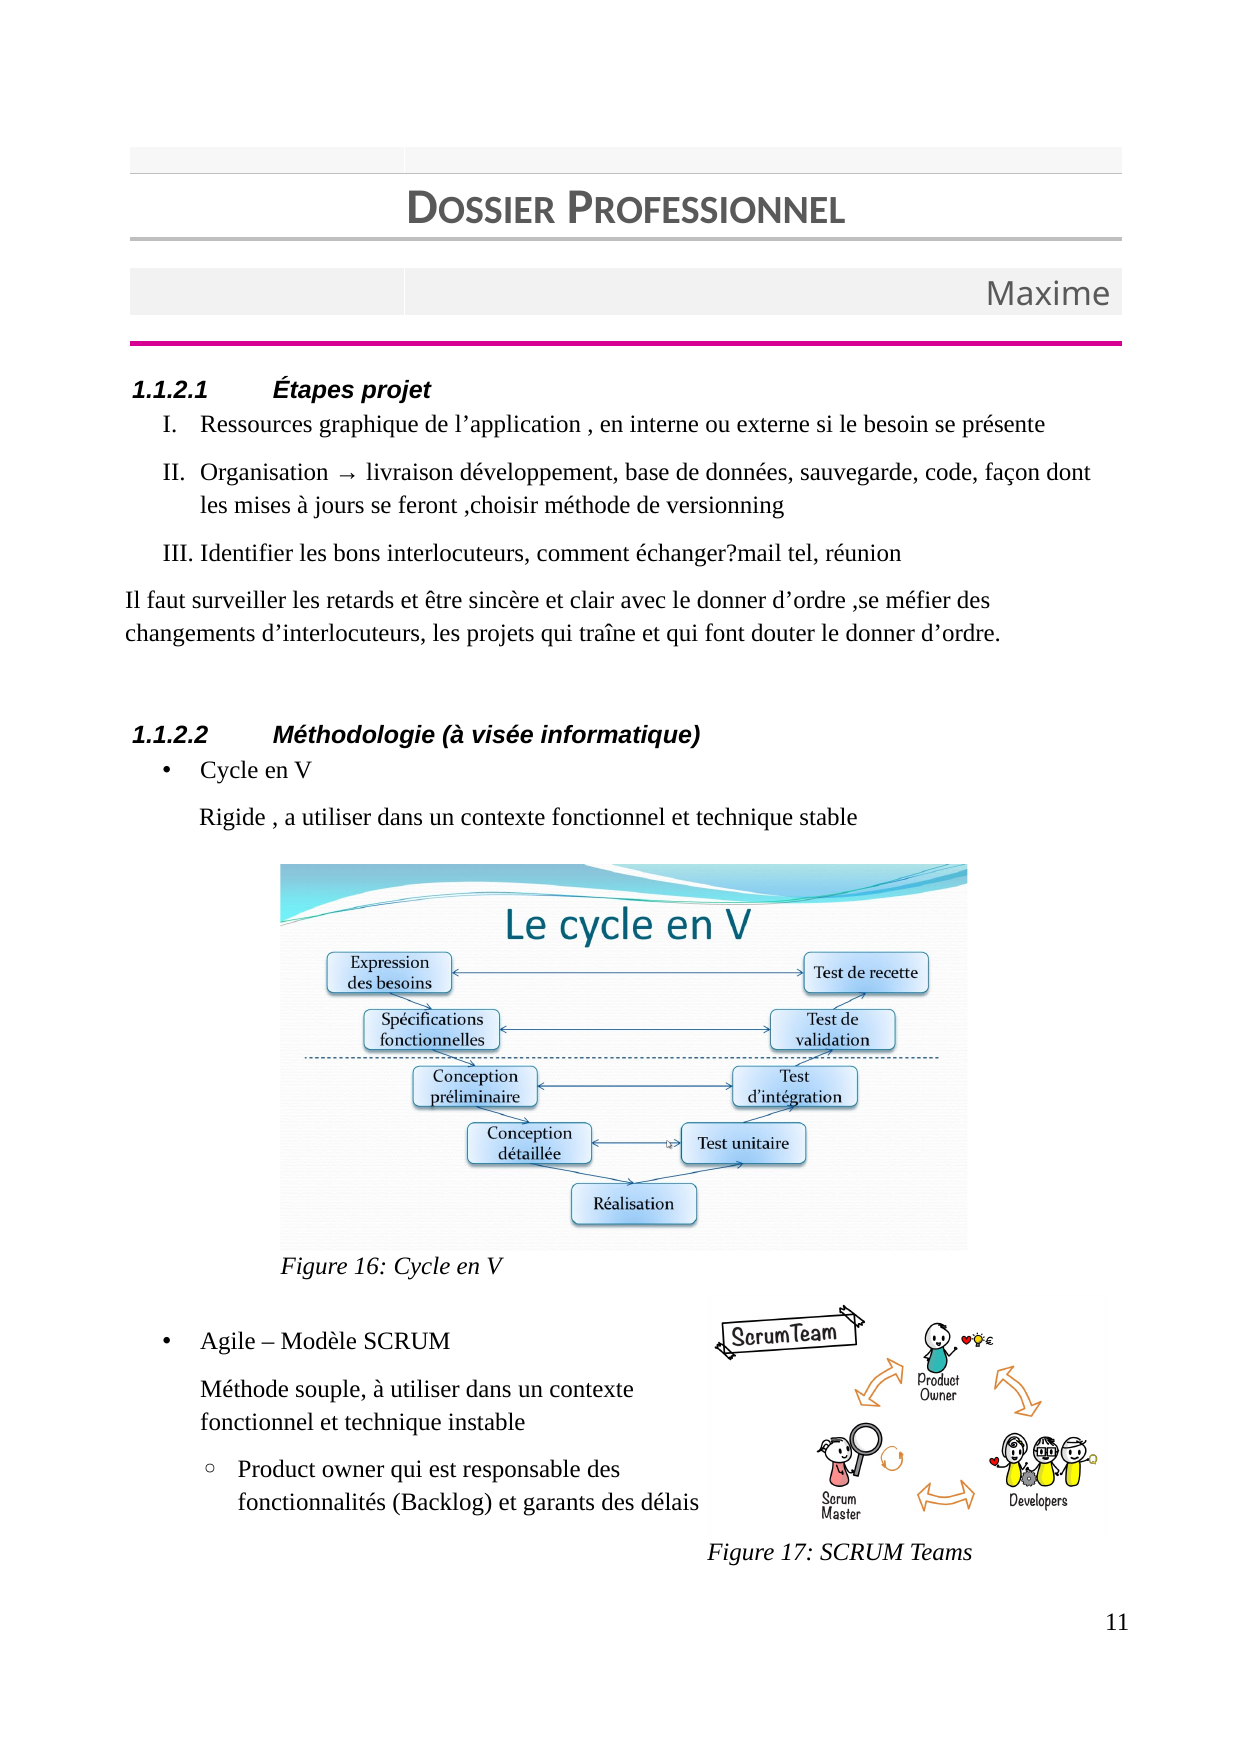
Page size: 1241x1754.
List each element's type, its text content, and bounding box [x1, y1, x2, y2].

subtitle Méthodologie (à visée informatique) [125, 720, 1123, 749]
subtitle Étapes projet [125, 374, 1123, 403]
text Figure 16: Cycle en V [280, 1251, 968, 1280]
text Figure 17: SCRUM Teams [707, 1537, 1109, 1566]
text Il faut surveiller les retards et être sincère et clair avec le donner d’ordre ,se méfier des changements d’interlocuteurs, les projets qui traîne et qui font douter le donner d’ordre. [125, 585, 1123, 647]
list Product owner qui est responsable des fonctionnalités (Backlog) et garants des délais [200, 1454, 707, 1516]
list Agile – Modèle SCRUM [162, 1326, 707, 1355]
picture [280, 864, 968, 1251]
list Cycle en V [162, 755, 1123, 784]
picture [707, 1293, 1110, 1537]
list Méthode souple, à utiliser dans un contexte fonctionnel et technique instable [162, 1374, 707, 1436]
list Organisation → livraison développement, base de données, sauvegarde, code, façon dont les mises à jours se feront ,choisir méthode de versionning [162, 457, 1123, 519]
list Identifier les bons interlocuteurs, comment échanger?mail tel, réunion [162, 538, 1123, 567]
list Ressources graphique de l’application , en interne ou externe si le besoin se présente [162, 409, 1123, 438]
text Rigide , a utiliser dans un contexte fonctionnel et technique stable [125, 802, 1123, 831]
